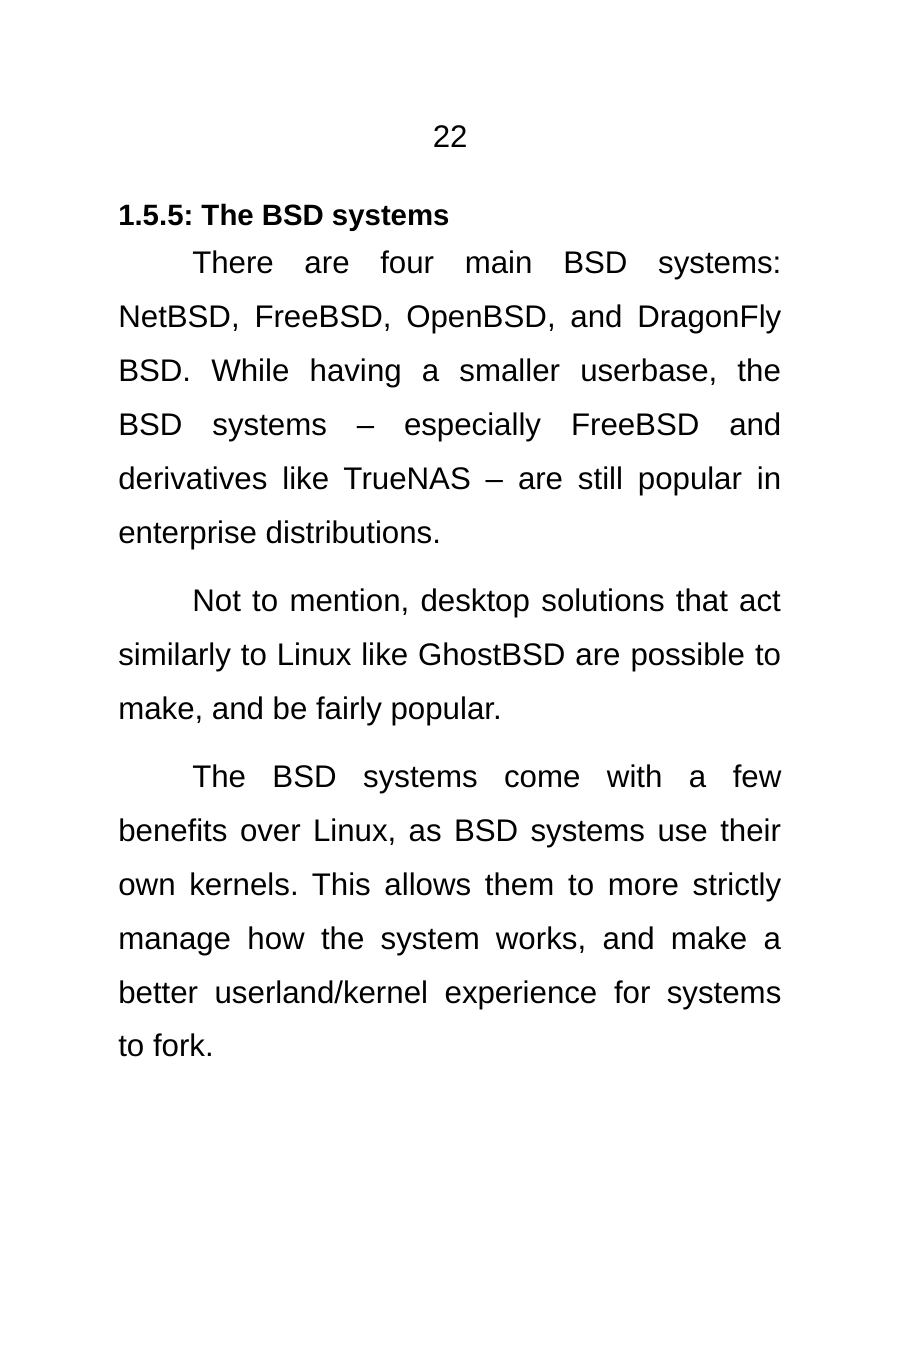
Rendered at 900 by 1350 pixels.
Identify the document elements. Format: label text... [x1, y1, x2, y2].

text The BSD systems come with a few benefits over Linux, as BSD systems use their own kernels. This allows them to more strictly manage how the system works, and make a better userland/kernel experience for systems to fork. [118, 758, 782, 1063]
text Not to mention, desktop solutions that act similarly to Linux like GhostBSD are possible to make, and be fairly popular. [118, 582, 782, 726]
subtitle 1.5.5: The BSD systems [118, 198, 782, 232]
text There are four main BSD systems: NetBSD, FreeBSD, OpenBSD, and DragonFly BSD. While having a smaller userbase, the BSD systems – especially FreeBSD and derivatives like TrueNAS – are still popular in enterprise distributions. [118, 244, 782, 549]
